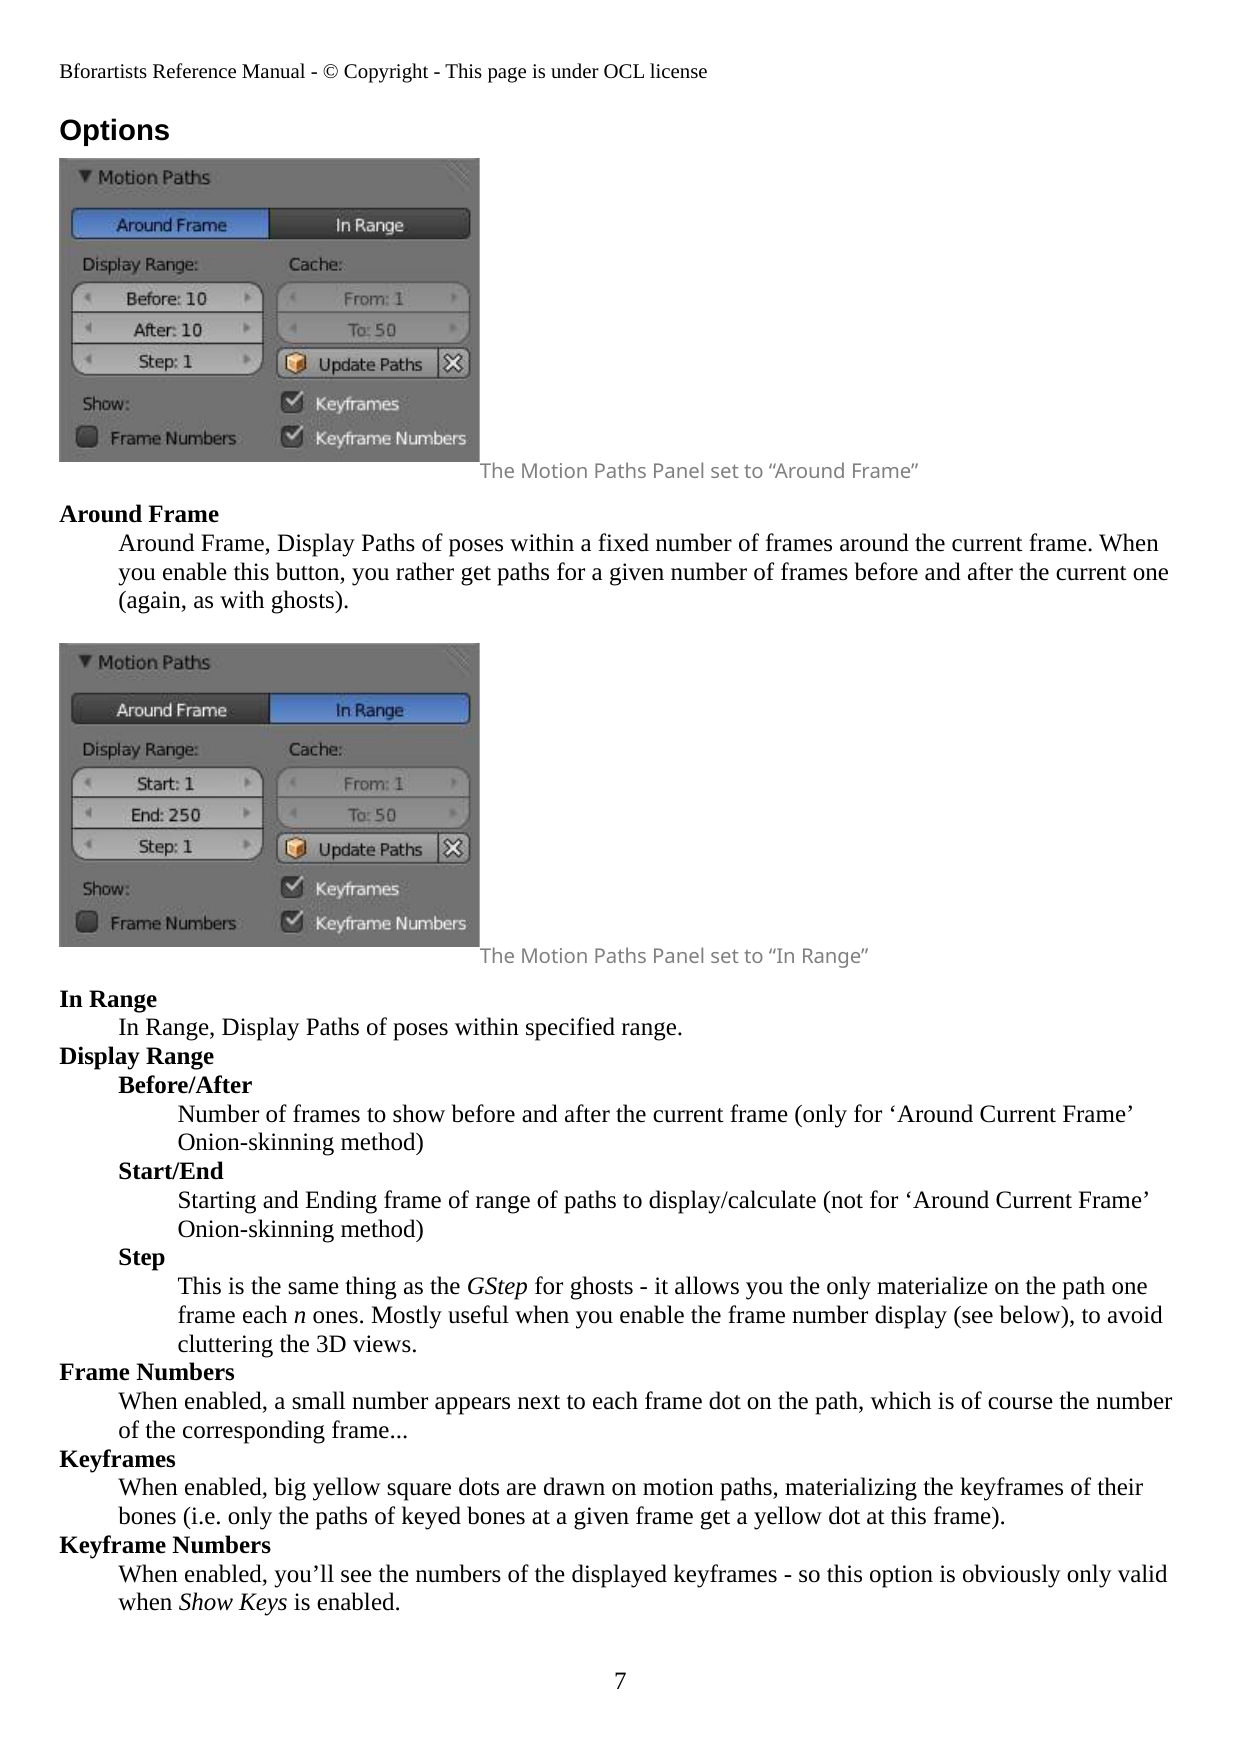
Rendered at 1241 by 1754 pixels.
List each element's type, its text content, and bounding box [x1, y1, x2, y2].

list Around Frame, Display Paths of poses within a fixed number of frames around the current frame. When you enable this button, you rather get paths for a given number of frames before and after the current one (again, as with ghosts). [118, 528, 1181, 614]
subtitle Before/After [118, 1070, 1181, 1099]
subtitle Options [59, 113, 1181, 146]
subtitle Keyframe Numbers [59, 1530, 1181, 1559]
picture [59, 643, 480, 947]
text The Motion Paths Panel set to “Around Frame” [59, 453, 1181, 484]
subtitle Around Frame [59, 499, 1181, 528]
subtitle Keyframes [59, 1444, 1181, 1472]
list When enabled, big yellow square dots are drawn on motion paths, materializing the keyframes of their bones (i.e. only the paths of keyed bones at a given frame get a yellow dot at this frame). [118, 1472, 1181, 1530]
subtitle In Range [59, 984, 1181, 1012]
list When enabled, a small number appears next to each frame dot on the path, which is of course the number of the corresponding frame... [118, 1386, 1181, 1444]
subtitle Start/End [118, 1156, 1181, 1185]
picture [59, 158, 480, 462]
subtitle Display Range [59, 1041, 1181, 1070]
list Starting and Ending frame of range of paths to display/calculate (not for ‘Around Current Frame’ Onion-skinning method) [177, 1185, 1181, 1242]
text The Motion Paths Panel set to “In Range” [59, 938, 1181, 969]
list This is the same thing as the GStep for ghosts - it allows you the only materialize on the path one frame each n ones. Mostly useful when you enable the frame number display (see below), to avoid cluttering the 3D views. [177, 1271, 1181, 1357]
list Number of frames to show before and after the current frame (only for ‘Around Current Frame’ Onion-skinning method) [177, 1099, 1181, 1156]
subtitle Step [118, 1242, 1181, 1271]
list When enabled, you’ll see the numbers of the displayed keyframes - so this option is obviously only valid when Show Keys is enabled. [118, 1559, 1181, 1616]
list In Range, Display Paths of poses within specified range. [118, 1012, 1181, 1041]
subtitle Frame Numbers [59, 1357, 1181, 1386]
